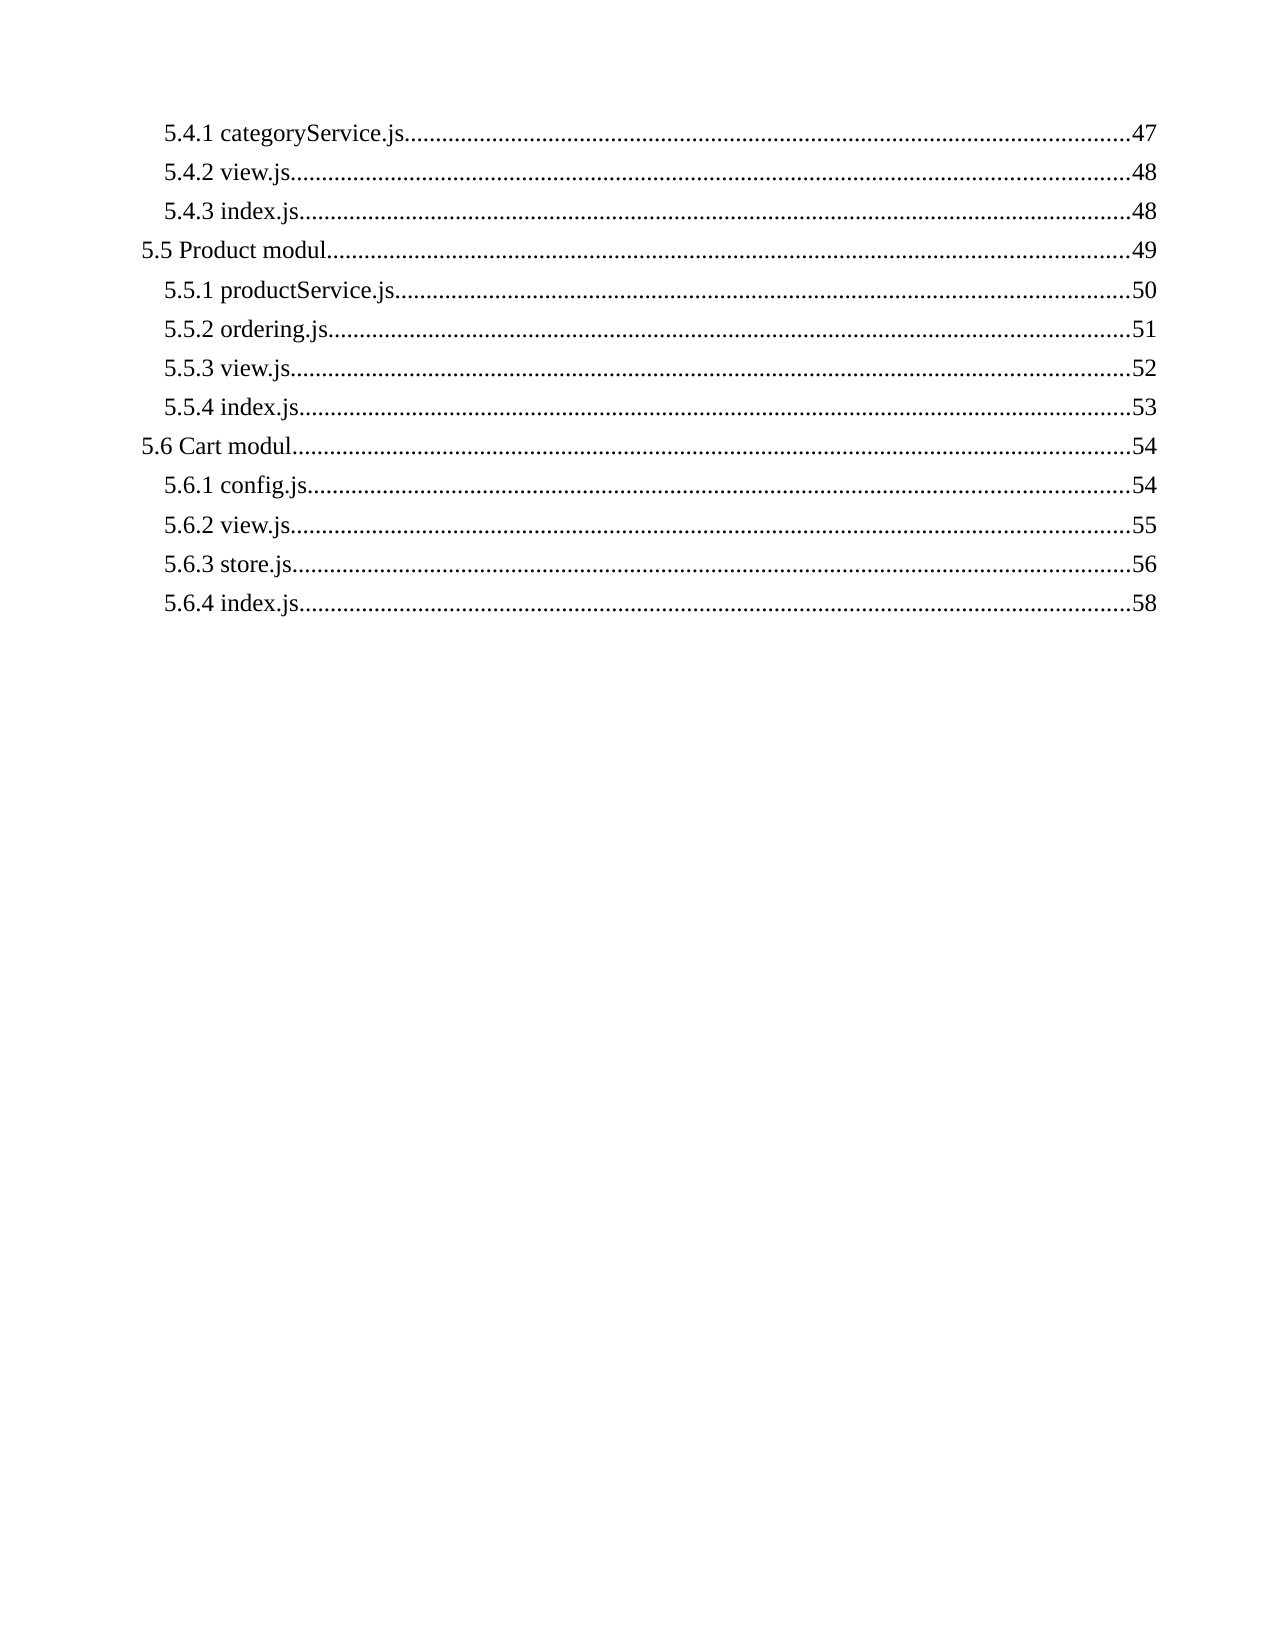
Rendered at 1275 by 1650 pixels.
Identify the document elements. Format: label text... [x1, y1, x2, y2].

text 5.6.3 store.js 56 [164, 549, 1157, 578]
text 5.4.2 view.js 48 [164, 157, 1157, 186]
text 5.5.3 view.js 52 [164, 353, 1157, 382]
text 5.5.1 productService.js 50 [164, 275, 1157, 303]
text 5.4.1 categoryService.js 47 [164, 118, 1157, 147]
text 5.6.4 index.js 58 [164, 588, 1157, 617]
text 5.4.3 index.js 48 [164, 196, 1157, 225]
text 5.6.2 view.js 55 [164, 510, 1157, 538]
text 5.6 Cart modul 54 [141, 431, 1157, 460]
text 5.5 Product modul 49 [141, 236, 1157, 264]
text 5.5.2 ordering.js 51 [164, 314, 1157, 343]
text 5.5.4 index.js 53 [164, 392, 1157, 421]
text 5.6.1 config.js 54 [164, 471, 1157, 499]
